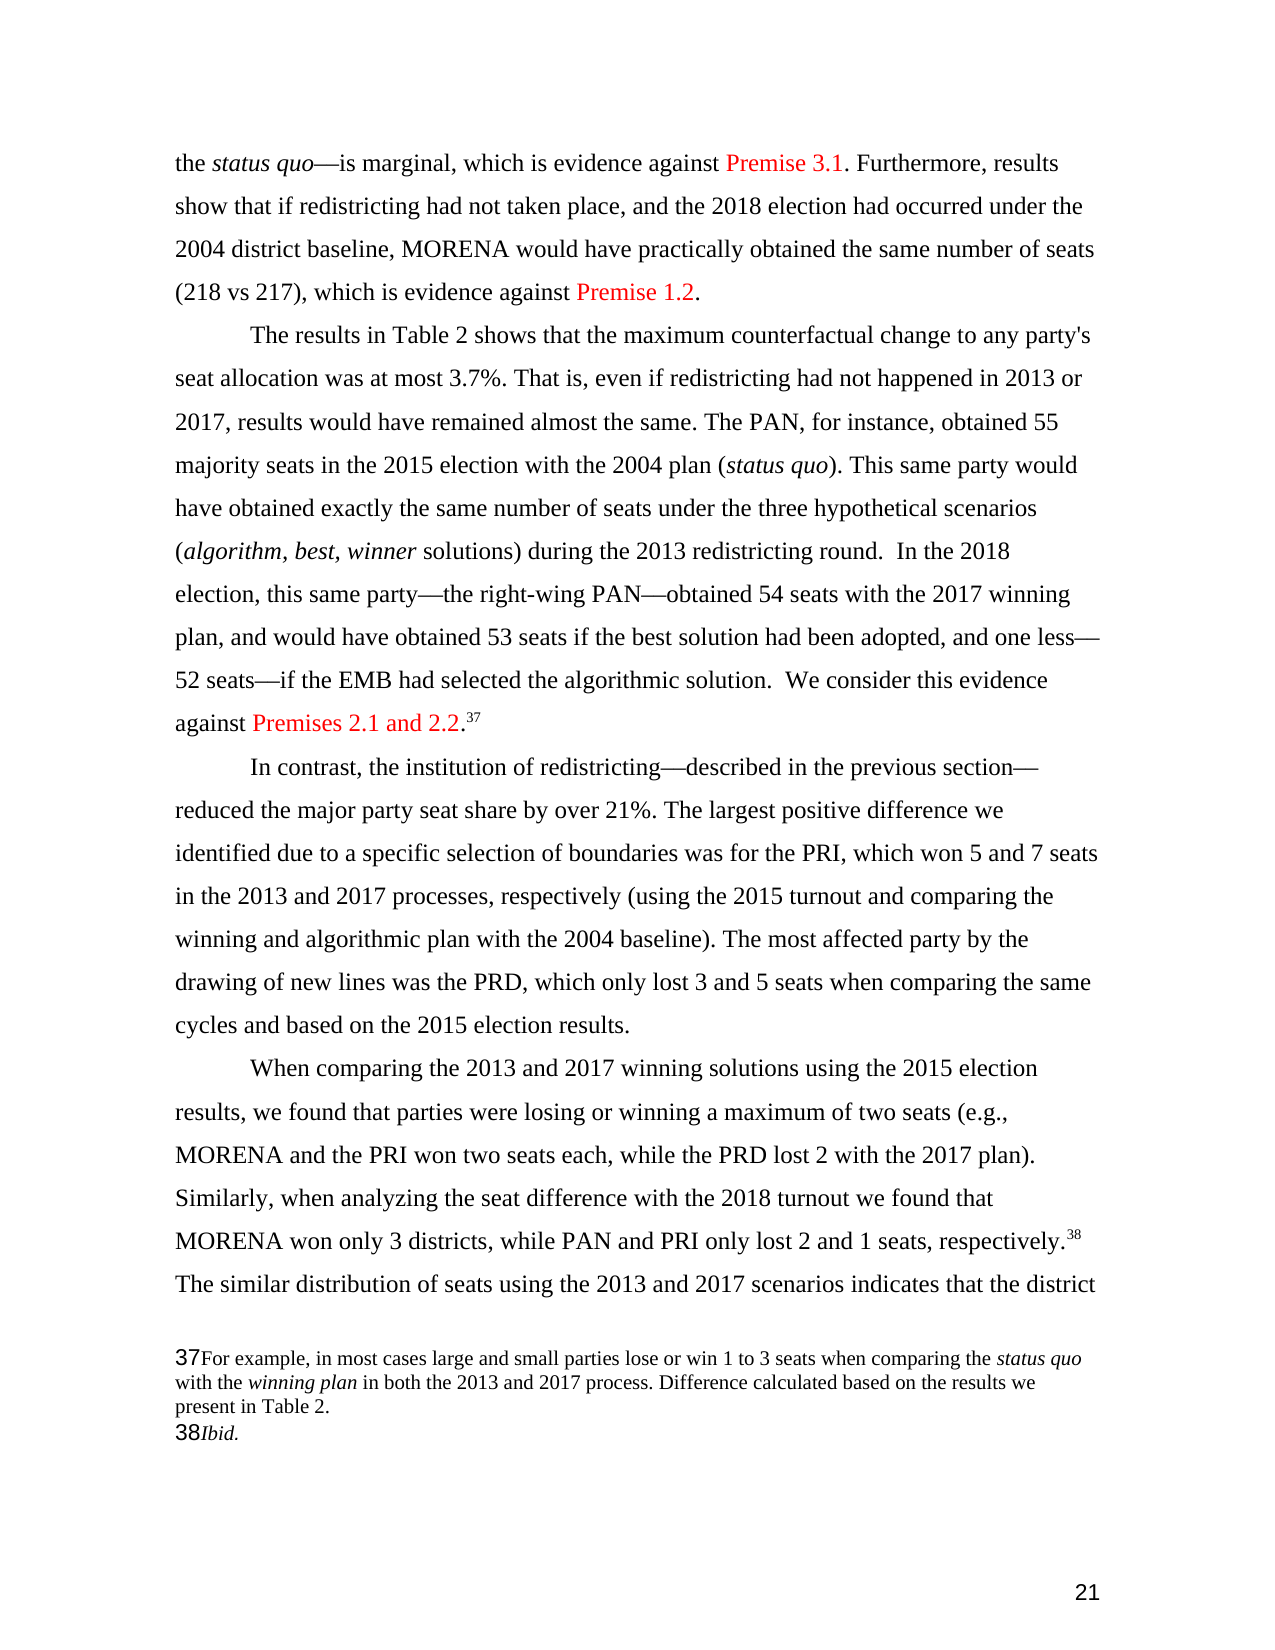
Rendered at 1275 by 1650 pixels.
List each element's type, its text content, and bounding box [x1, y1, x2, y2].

text Ibid. [175, 1418, 1100, 1445]
text The results in Table 2 shows that the maximum counterfactual change to any party's seat allocation was at most 3.7%. That is, even if redistricting had not happened in 2013 or 2017, results would have remained almost the same. The PAN, for instance, obtained 55 majority seats in the 2015 election with the 2004 plan (status quo). This same party would have obtained exactly the same number of seats under the three hypothetical scenarios (algorithm, best, winner solutions) during the 2013 redistricting round. In the 2018 election, this same party––the right-wing PAN––obtained 54 seats with the 2017 winning plan, and would have obtained 53 seats if the best solution had been adopted, and one less––52 seats––if the EMB had selected the algorithmic solution. We consider this evidence against Premises 2.1 and 2.2. [175, 320, 1100, 737]
text For example, in most cases large and small parties lose or win 1 to 3 seats when comparing the status quo with the winning plan in both the 2013 and 2017 process. Difference calculated based on the results we present in Table 2. [175, 1344, 1100, 1418]
text In contrast, the institution of redistricting––described in the previous section––reduced the major party seat share by over 21%. The largest positive difference we identified due to a specific selection of boundaries was for the PRI, which won 5 and 7 seats in the 2013 and 2017 processes, respectively (using the 2015 turnout and comparing the winning and algorithmic plan with the 2004 baseline). The most affected party by the drawing of new lines was the PRD, which only lost 3 and 5 seats when comparing the same cycles and based on the 2015 election results. [175, 752, 1100, 1039]
text the status quo––is marginal, which is evidence against Premise 3.1. Furthermore, results show that if redistricting had not taken place, and the 2018 election had occurred under the 2004 district baseline, MORENA would have practically obtained the same number of seats (218 vs 217), which is evidence against Premise 1.2. [175, 148, 1100, 306]
text When comparing the 2013 and 2017 winning solutions using the 2015 election results, we found that parties were losing or winning a maximum of two seats (e.g., MORENA and the PRI won two seats each, while the PRD lost 2 with the 2017 plan). Similarly, when analyzing the seat difference with the 2018 turnout we found that MORENA won only 3 districts, while PAN and PRI only lost 2 and 1 seats, respectively. The similar distribution of seats using the 2013 and 2017 scenarios indicates that the district [175, 1053, 1100, 1298]
